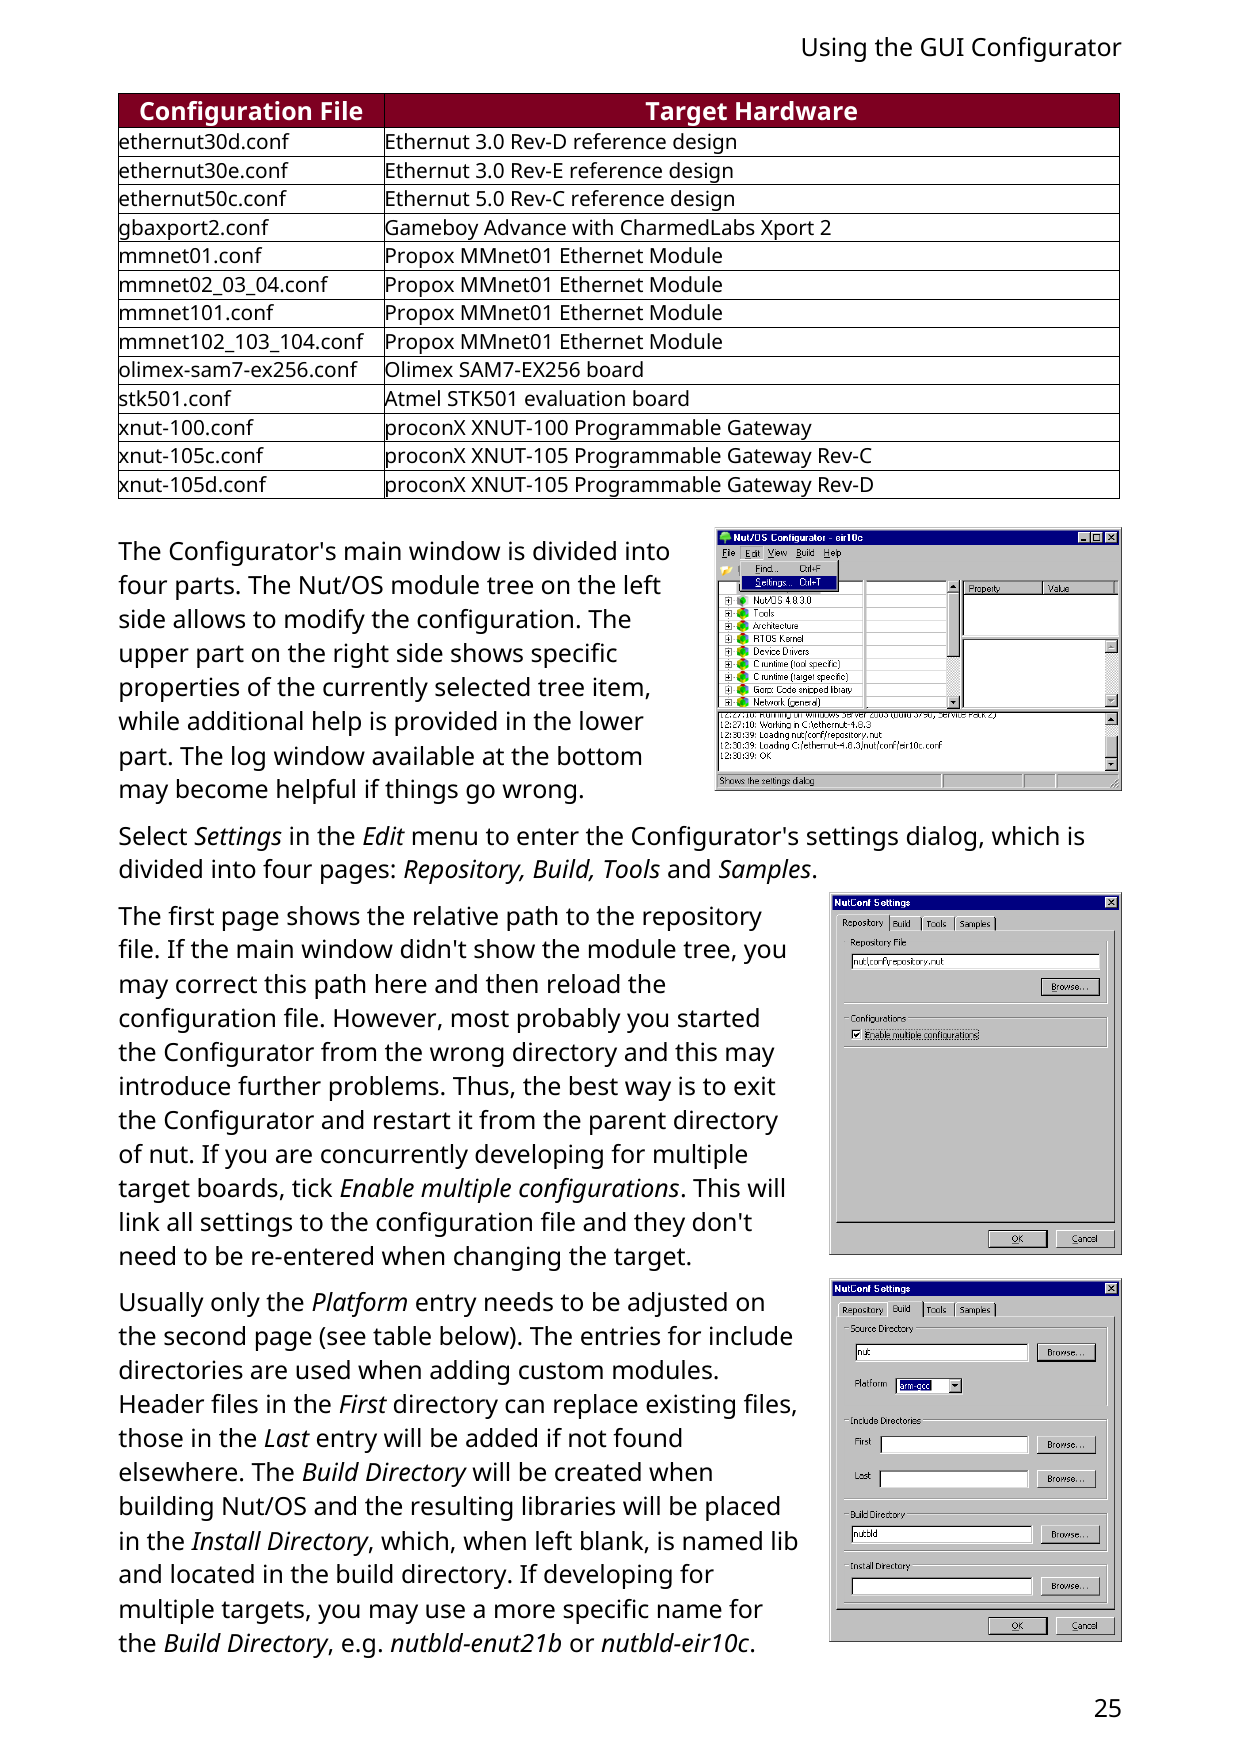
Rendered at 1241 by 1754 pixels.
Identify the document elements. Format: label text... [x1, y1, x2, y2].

picture [829, 1278, 1122, 1642]
table_cell Ethernut 5.0 Rev-C reference design [385, 185, 1119, 213]
text The first page shows the relative path to the repository file. If the main window didn't show the module tree, you may correct this path here and then reload the configuration file. However, most probably you started the Configurator from the wrong directory and this may introduce further problems. Thus, the best way is to exit the Configurator and restart it from the parent directory of nut. If you are concurrently developing for multiple target boards, tick Enable multiple configurations. This will link all settings to the configuration file and they don't need to be re-entered when changing the target. [118, 898, 1122, 1273]
table_cell Atmel STK501 evaluation board [385, 385, 1119, 413]
table_cell mmnet01.conf [119, 242, 384, 270]
table_cell Propox MMnet01 Ethernet Module [385, 328, 1119, 356]
table_cell ethernut30e.conf [119, 157, 384, 184]
table_cell Ethernut 3.0 Rev-E reference design [385, 157, 1119, 184]
table_cell stk501.conf [119, 385, 384, 413]
table_cell mmnet102_103_104.conf [119, 328, 384, 356]
table_cell mmnet02_03_04.conf [119, 271, 384, 298]
table_cell Gameboy Advance with CharmedLabs Xport 2 [385, 214, 1119, 241]
picture [714, 527, 1122, 791]
table_cell xnut-105c.conf [119, 442, 384, 470]
table_cell gbaxport2.conf [119, 214, 384, 241]
table_cell xnut-105d.conf [119, 471, 384, 498]
table_cell Propox MMnet01 Ethernet Module [385, 242, 1119, 270]
text Usually only the Platform entry needs to be adjusted on the second page (see table below). The entries for include directories are used when adding custom modules. Header files in the First directory can replace existing files, those in the Last entry will be added if not found elsewhere. The Build Directory will be created when building Nut/OS and the resulting libraries will be placed in the Install Directory, which, when left blank, is named lib and located in the build directory. If developing for multiple targets, you may use a more specific name for the Build Directory, e.g. nutbld-enut21b or nutbld-eir10c. [118, 1285, 1122, 1659]
table_cell Ethernut 3.0 Rev-D reference design [385, 128, 1119, 156]
table_cell Olimex SAM7-EX256 board [385, 357, 1119, 384]
table_cell mmnet101.conf [119, 300, 384, 327]
table_cell xnut-100.conf [119, 414, 384, 441]
table_cell proconX XNUT-100 Programmable Gateway [385, 414, 1119, 441]
table_cell proconX XNUT-105 Programmable Gateway Rev-D [385, 471, 1119, 498]
table_cell ethernut50c.conf [119, 185, 384, 213]
text The Configurator's main window is divided into four parts. The Nut/OS module tree on the left side allows to modify the configuration. The upper part on the right side shows specific properties of the currently selected tree item, while additional help is provided in the lower part. The log window available at the bottom may become helpful if things go wrong. [118, 534, 1122, 806]
table_cell ethernut30d.conf [119, 128, 384, 156]
table_cell Propox MMnet01 Ethernet Module [385, 271, 1119, 298]
table_cell proconX XNUT-105 Programmable Gateway Rev-C [385, 442, 1119, 470]
text Select Settings in the Edit menu to enter the Configurator's settings dialog, which is divided into four pages: Repository, Build, Tools and Samples. [118, 818, 1122, 886]
table_cell Propox MMnet01 Ethernet Module [385, 300, 1119, 327]
table_cell olimex-sam7-ex256.conf [119, 357, 384, 384]
picture [829, 892, 1122, 1255]
